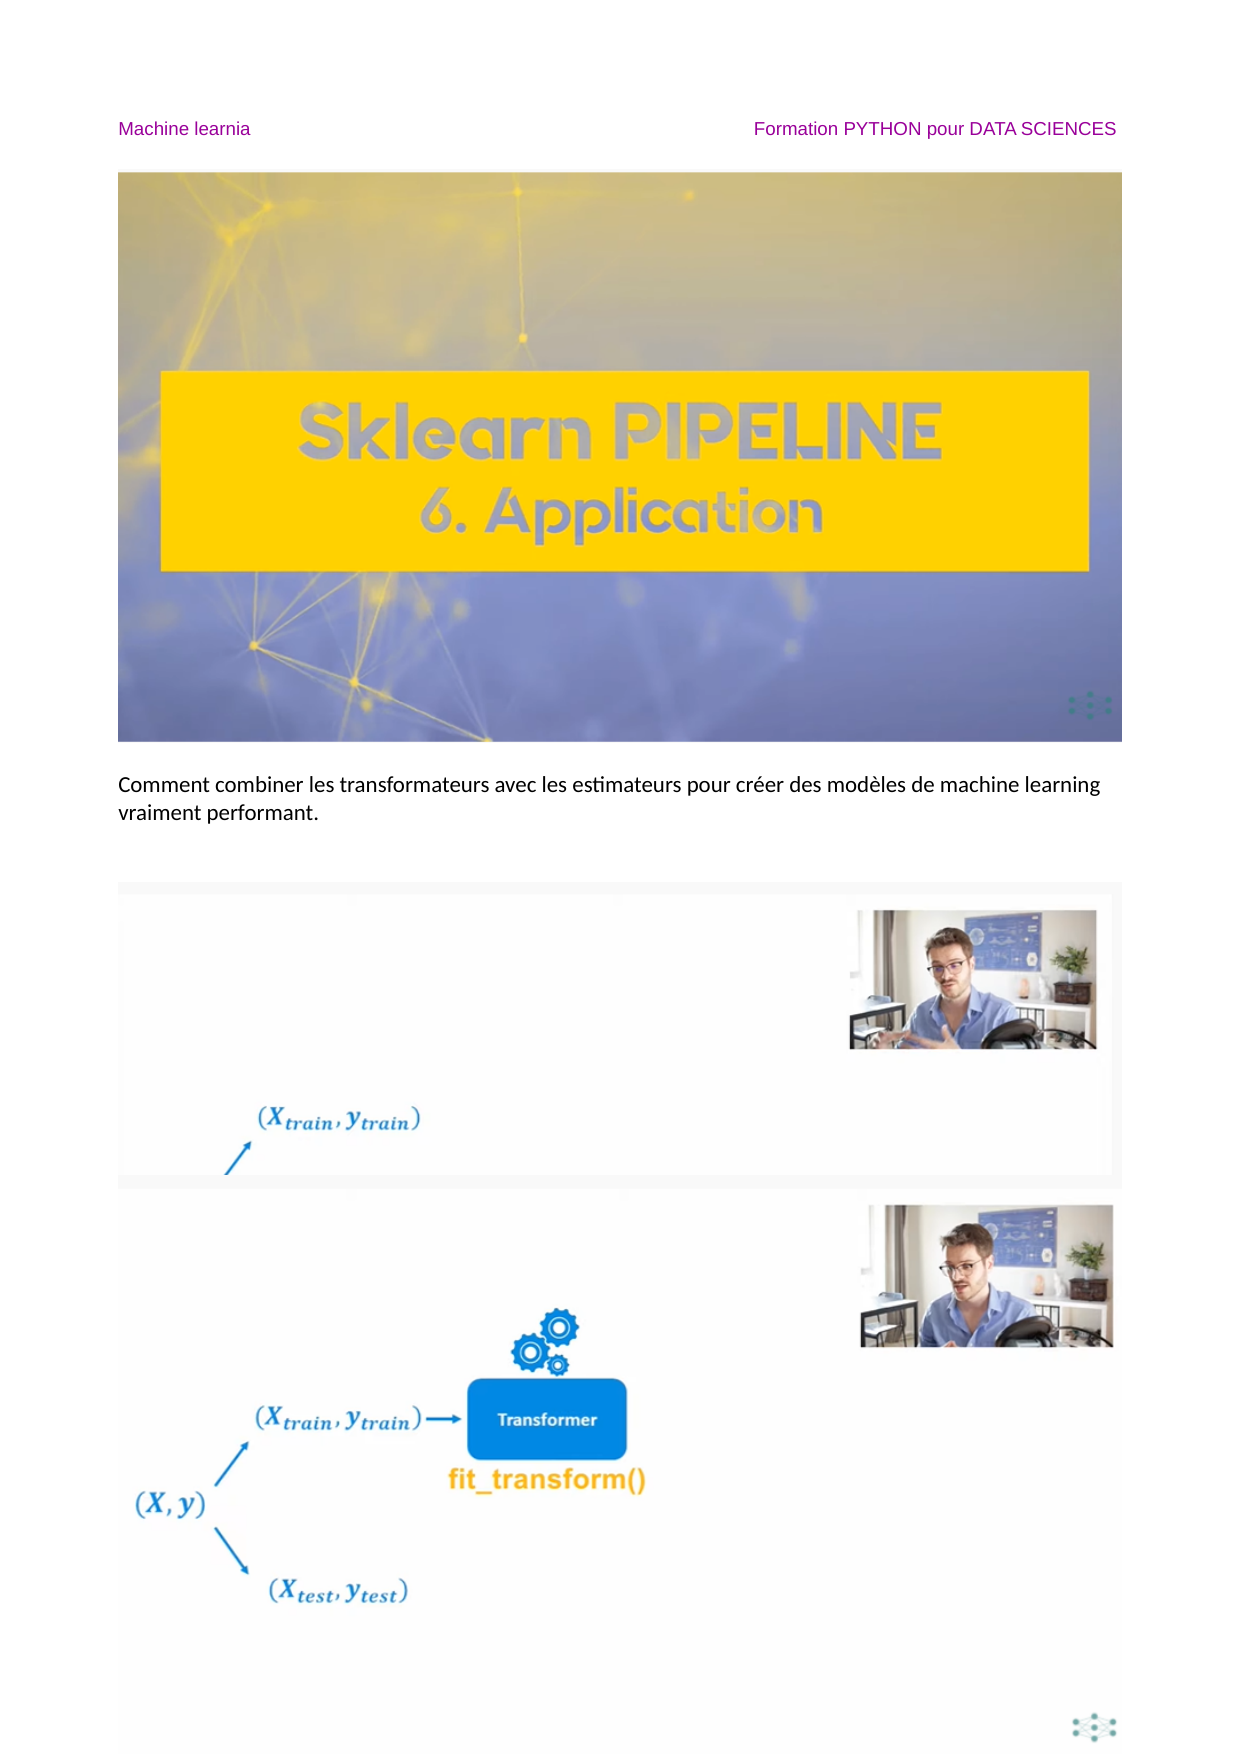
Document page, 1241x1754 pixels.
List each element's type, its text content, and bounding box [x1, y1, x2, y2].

text Comment combiner les transformateurs avec les estimateurs pour créer des modèles de machine learning vraiment performant. [118, 770, 1122, 826]
picture [118, 169, 1122, 743]
picture [118, 882, 1122, 1754]
